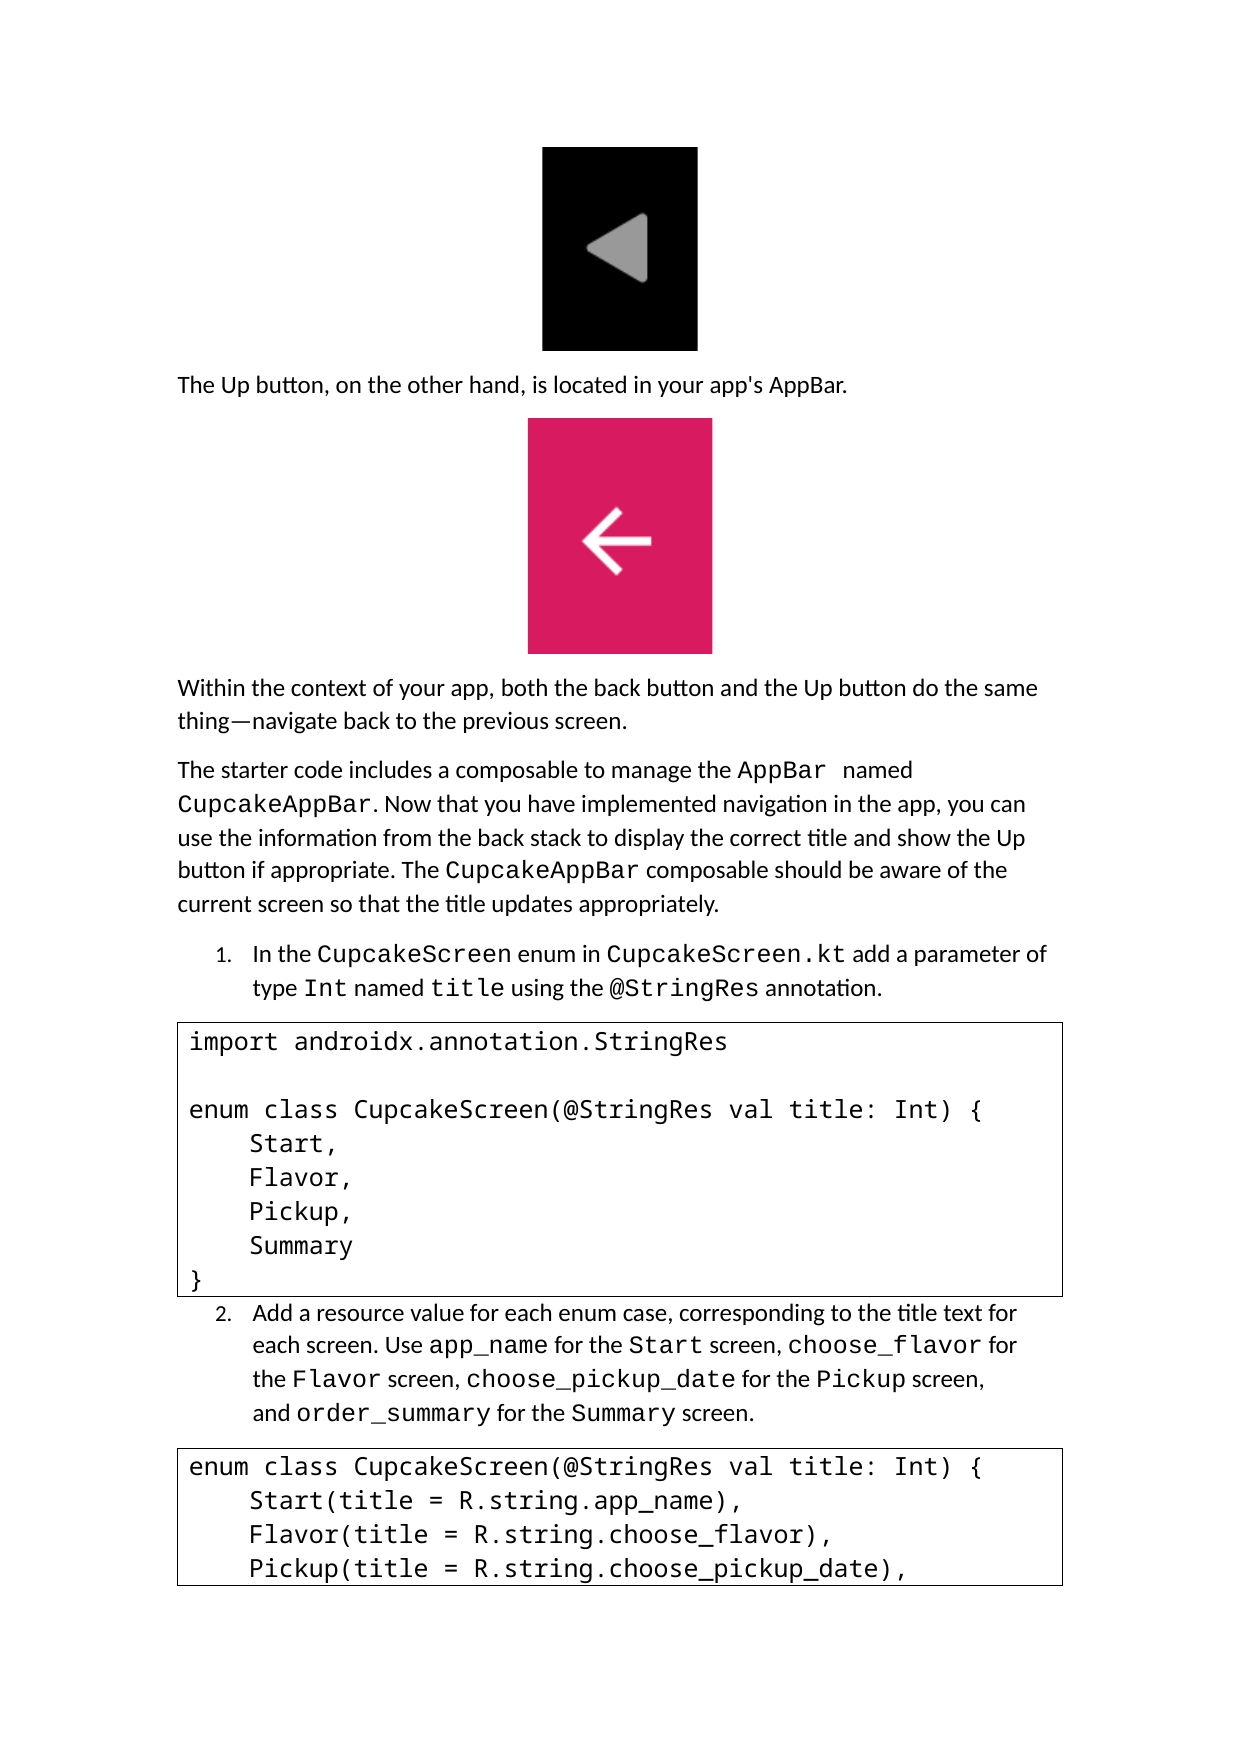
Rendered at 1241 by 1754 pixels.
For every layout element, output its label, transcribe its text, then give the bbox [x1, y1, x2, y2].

text The starter code includes a composable to manage the AppBar named CupcakeAppBar. Now that you have implemented navigation in the app, you can use the information from the back stack to display the correct title and show the Up button if appropriate. The CupcakeAppBar composable should be aware of the current screen so that the title updates appropriately. [177, 754, 1063, 919]
table_header enum class CupcakeScreen(@StringRes val title: Int) { Start(title = R.string.app_name), Flavor(title = R.string.choose_flavor), Pickup(title = R.string.choose_pickup_date), [178, 1449, 1062, 1585]
text The Up button, on the other hand, is located in your app's AppBar. [177, 369, 1063, 400]
list Add a resource value for each enum case, corresponding to the title text for each screen. Use app_name for the Start screen, choose_flavor for the Flavor screen, choose_pickup_date for the Pickup screen, and order_summary for the Summary screen. [215, 1297, 1063, 1429]
table_header import androidx.annotation.StringRes enum class CupcakeScreen(@StringRes val title: Int) { Start, Flavor, Pickup, Summary } [178, 1023, 1062, 1296]
text Within the context of your app, both the back button and the Up button do the same thing—navigate back to the previous screen. [177, 672, 1063, 736]
list In the CupcakeScreen enum in CupcakeScreen.kt add a parameter of type Int named title using the @StringRes annotation. [215, 938, 1063, 1003]
